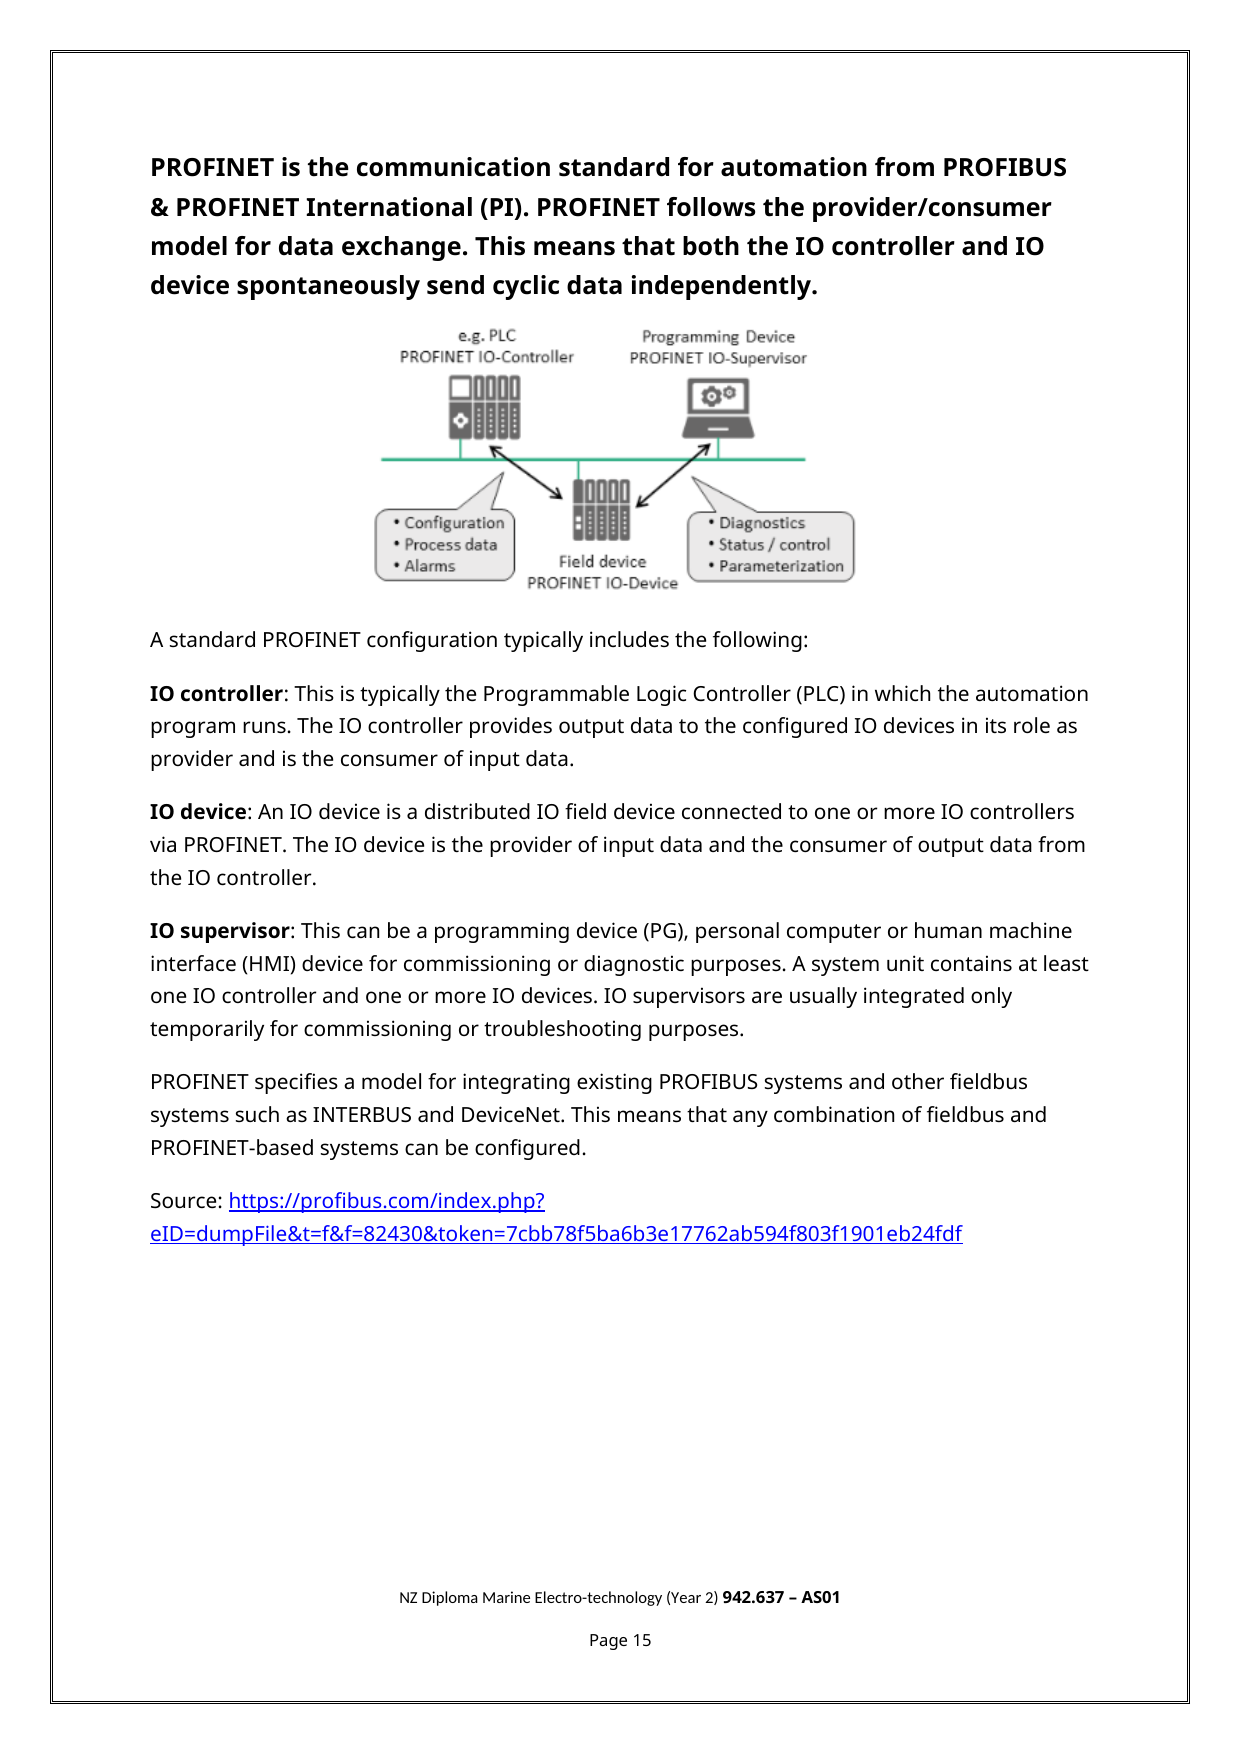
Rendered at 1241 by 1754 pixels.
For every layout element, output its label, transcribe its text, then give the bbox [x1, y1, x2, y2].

subtitle PROFINET is the communication standard for automation from PROFIBUS & PROFINET International (PI). PROFINET follows the provider/consumer model for data exchange. This means that both the IO controller and IO device spontaneously send cyclic data independently. [150, 150, 1090, 302]
text IO supervisor: This can be a programming device (PG), personal computer or human machine interface (HMI) device for commissioning or diagnostic purposes. A system unit contains at least one IO controller and one or more IO devices. IO supervisors are usually integrated only temporarily for commissioning or troubleshooting purposes. [150, 916, 1090, 1042]
text IO device: An IO device is a distributed IO field device connected to one or more IO controllers via PROFINET. The IO device is the provider of input data and the consumer of output data from the IO controller. [150, 797, 1090, 891]
text Source: https://profibus.com/index.php?eID=dumpFile&t=f&f=82430&token=7cbb78f5ba6b3e17762ab594f803f1901eb24fdf [150, 1186, 1090, 1247]
text IO controller: This is typically the Programmable Logic Controller (PLC) in which the automation program runs. The IO controller provides output data to the configured IO devices in its role as provider and is the consumer of input data. [150, 679, 1090, 772]
text PROFINET specifies a model for integrating existing PROFIBUS systems and other fieldbus systems such as INTERBUS and DeviceNet. This means that any combination of fieldbus and PROFINET-based systems can be configured. [150, 1067, 1090, 1161]
text A standard PROFINET configuration typically includes the following: [150, 625, 1090, 654]
picture [373, 319, 867, 601]
